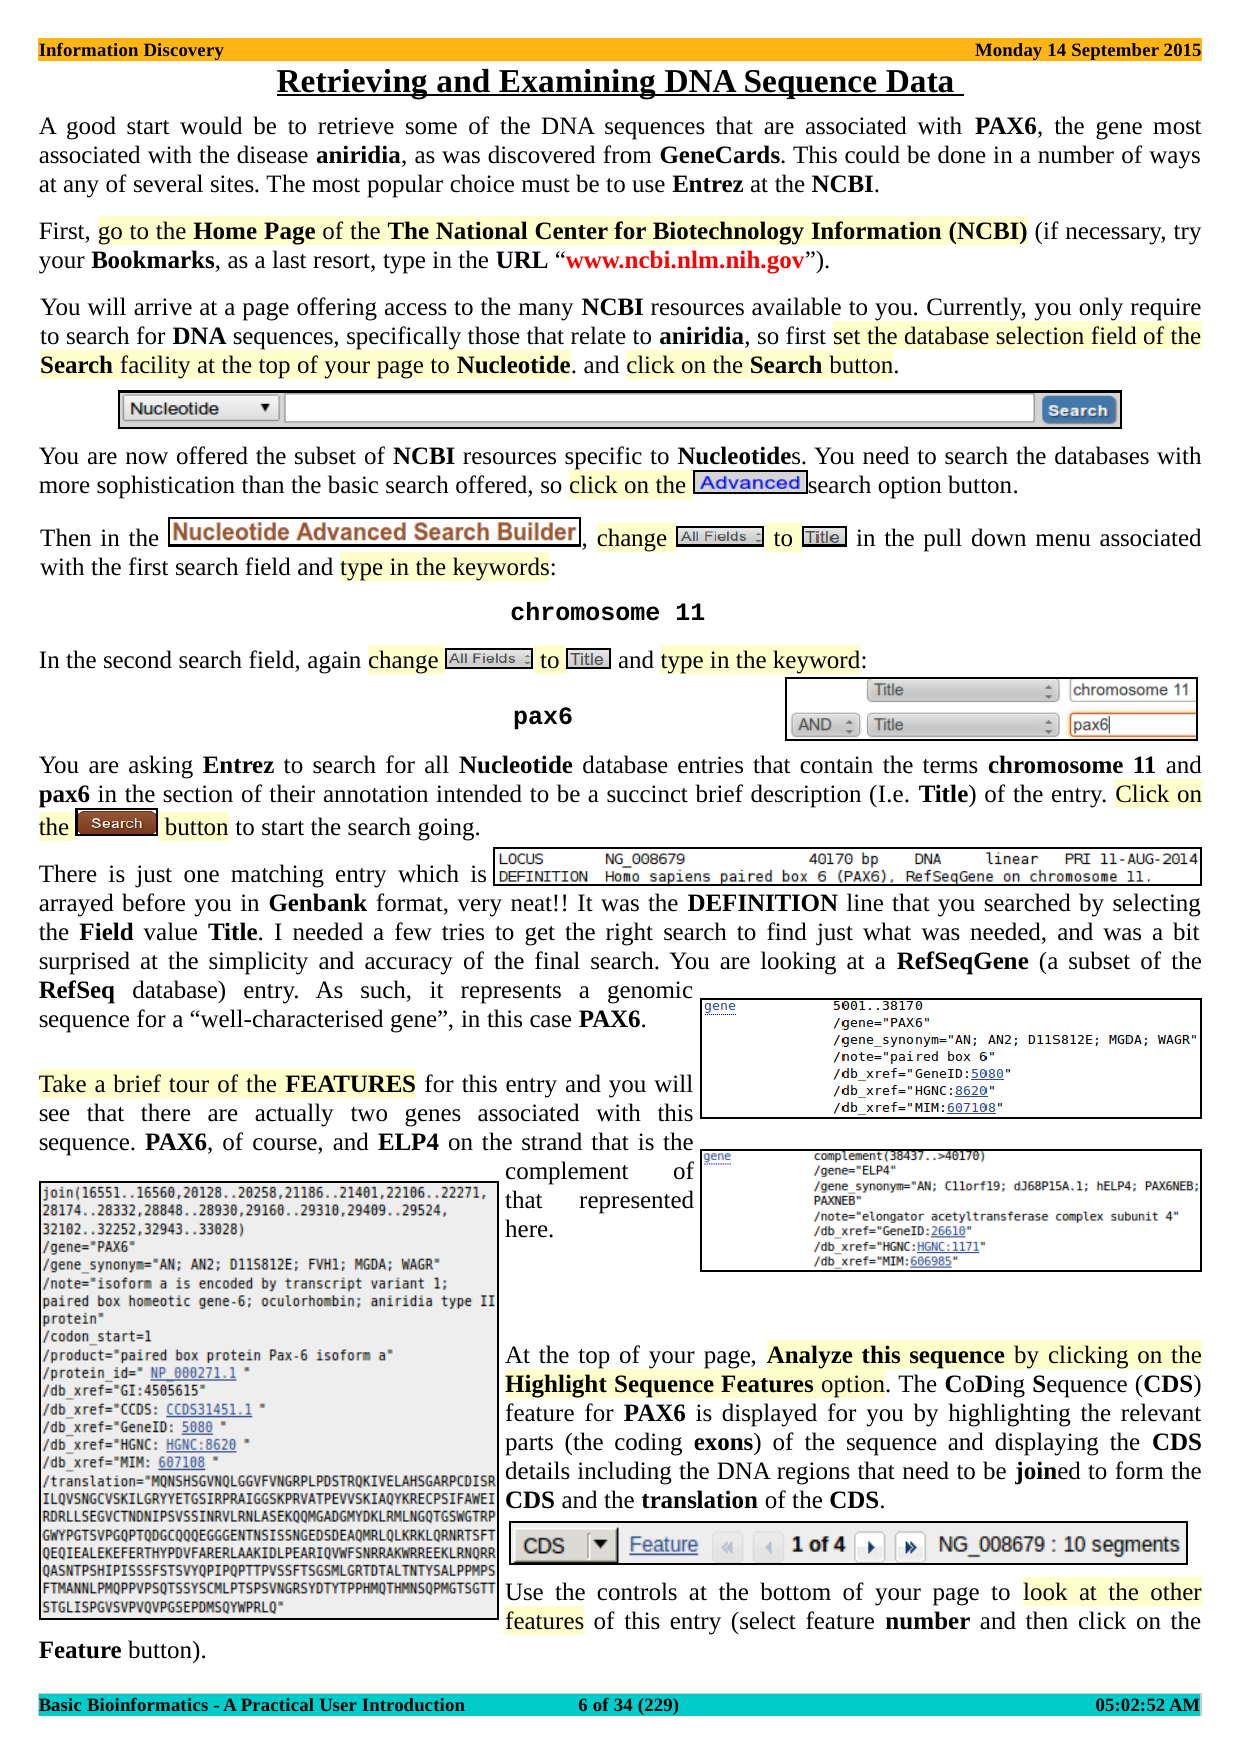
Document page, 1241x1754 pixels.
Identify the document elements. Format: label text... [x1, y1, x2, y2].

text You are now offered the subset of NCBI resources specific to Nucleotides. You need to search the databases with more sophistication than the basic search offered, so click on the search option button. [38, 390, 1202, 499]
text Retrieving and Examining DNA Sequence Data [38, 61, 1202, 99]
picture [695, 472, 806, 492]
text Then in the , change to in the pull down menu associated with the first search field and type in the keywords: [40, 517, 1202, 581]
picture [702, 1000, 1200, 1117]
picture [170, 519, 579, 544]
picture [41, 1183, 497, 1618]
picture [804, 528, 845, 544]
picture [447, 650, 531, 667]
text Use the controls at the bottom of your page to look at the other features of this entry (select feature number and then click on the Feature button). [38, 1538, 1202, 1664]
text chromosome 11 [40, 599, 1202, 627]
text There is just one matching entry which is arrayed before you in Genbank format, very neat!! It was the DEFINITION line that you searched by selecting the Field value Title. I needed a few tries to get the right search to find just what was needed, and was a bit surprised at the simplicity and accuracy of the final search. You are looking at a RefSeqGene (a subset of the RefSeq database) entry. As such, it represents a genomic sequence for a “well-characterised gene”, in this case PAX6. [38, 859, 1202, 1033]
text You are asking Entrez to search for all Nucleotide database entries that contain the terms chromosome 11 and pax6 in the section of their annotation intended to be a succinct brief description (I.e. Title) of the entry. Click on the button to start the search going. [38, 750, 1202, 841]
text You will arrive at a page offering access to the many NCBI resources available to you. Currently, you only require to search for DNA sequences, specifically those that relate to aniridia, so first set the database selection field of the Search facility at the top of your page to Nucleotide. and click on the Search button. [40, 291, 1202, 379]
picture [78, 810, 156, 834]
text First, go to the Home Page of the The National Center for Biotechnology Information (NCBI) (if necessary, try your Bookmarks, as a last resort, type in the URL “www.ncbi.nlm.nih.gov”). [38, 216, 1202, 274]
picture [568, 650, 609, 667]
text pax6 [40, 704, 785, 732]
text At the top of your page, Analyze this sequence by clicking on the Highlight Sequence Features option. The CoDing Sequence (CDS) feature for PAX6 is displayed for you by highlighting the relevant parts (the coding exons) of the sequence and displaying the CDS details including the DNA regions that need to be joined to form the CDS and the translation of the CDS. [499, 1340, 1202, 1514]
text Take a brief tour of the FEATURES for this entry and you will see that there are actually two genes associated with this sequence. PAX6, of course, and ELP4 on the strand that is the complement of that represented here. [38, 1069, 1202, 1243]
text In the second search field, again change to and type in the keyword: [38, 645, 1202, 674]
text A good start would be to retrieve some of the DNA sequences that are associated with PAX6, the gene most associated with the disease aniridia, as was discovered from GeneCards. This could be done in a number of ways at any of several sites. The most popular choice must be to use Entrez at the NCBI. [38, 111, 1202, 198]
picture [511, 1523, 1186, 1563]
picture [678, 528, 762, 544]
picture [787, 679, 1196, 739]
picture [702, 1151, 1200, 1270]
picture [495, 849, 1200, 884]
picture [120, 393, 1120, 427]
text [1198, 704, 1202, 732]
